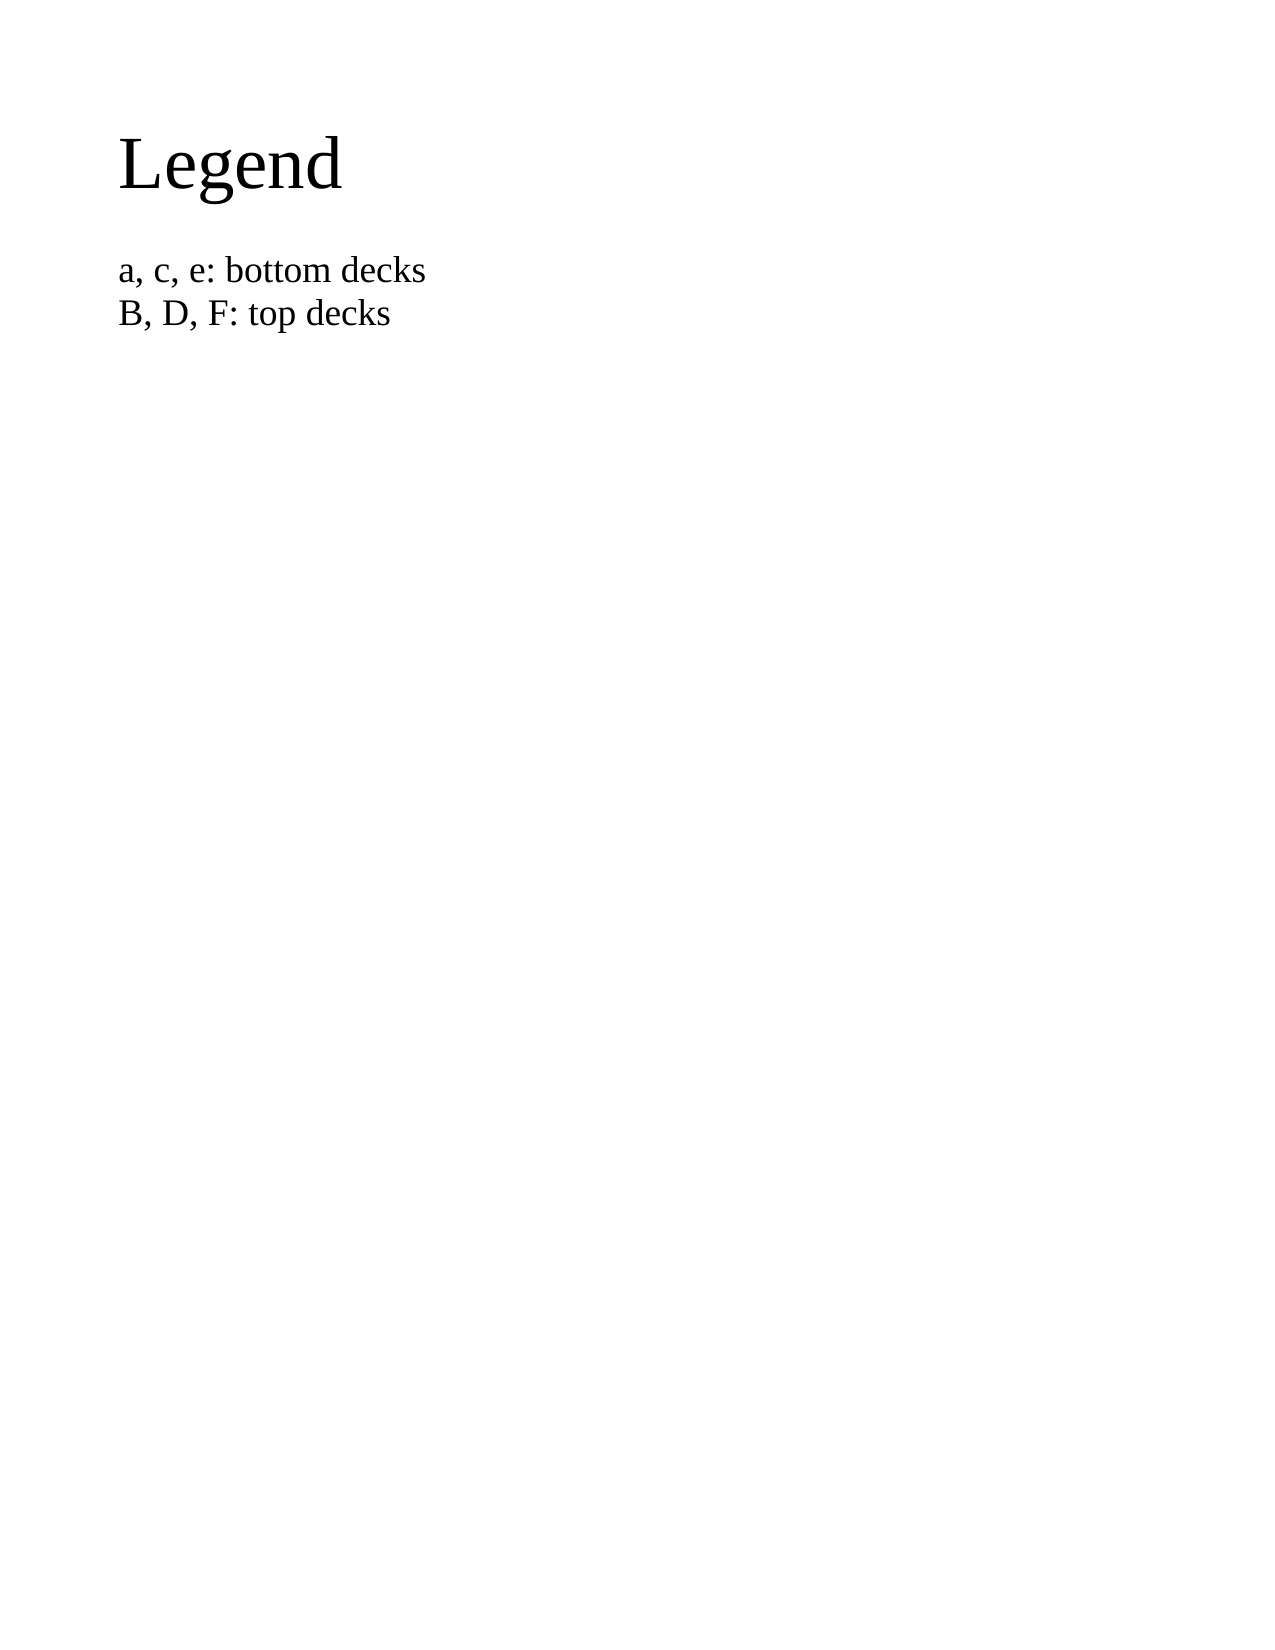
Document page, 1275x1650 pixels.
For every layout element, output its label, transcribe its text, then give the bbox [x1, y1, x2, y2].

text B, D, F: top decks [118, 291, 1157, 334]
text a, c, e: bottom decks [118, 247, 1157, 291]
text Legend [118, 118, 1157, 204]
